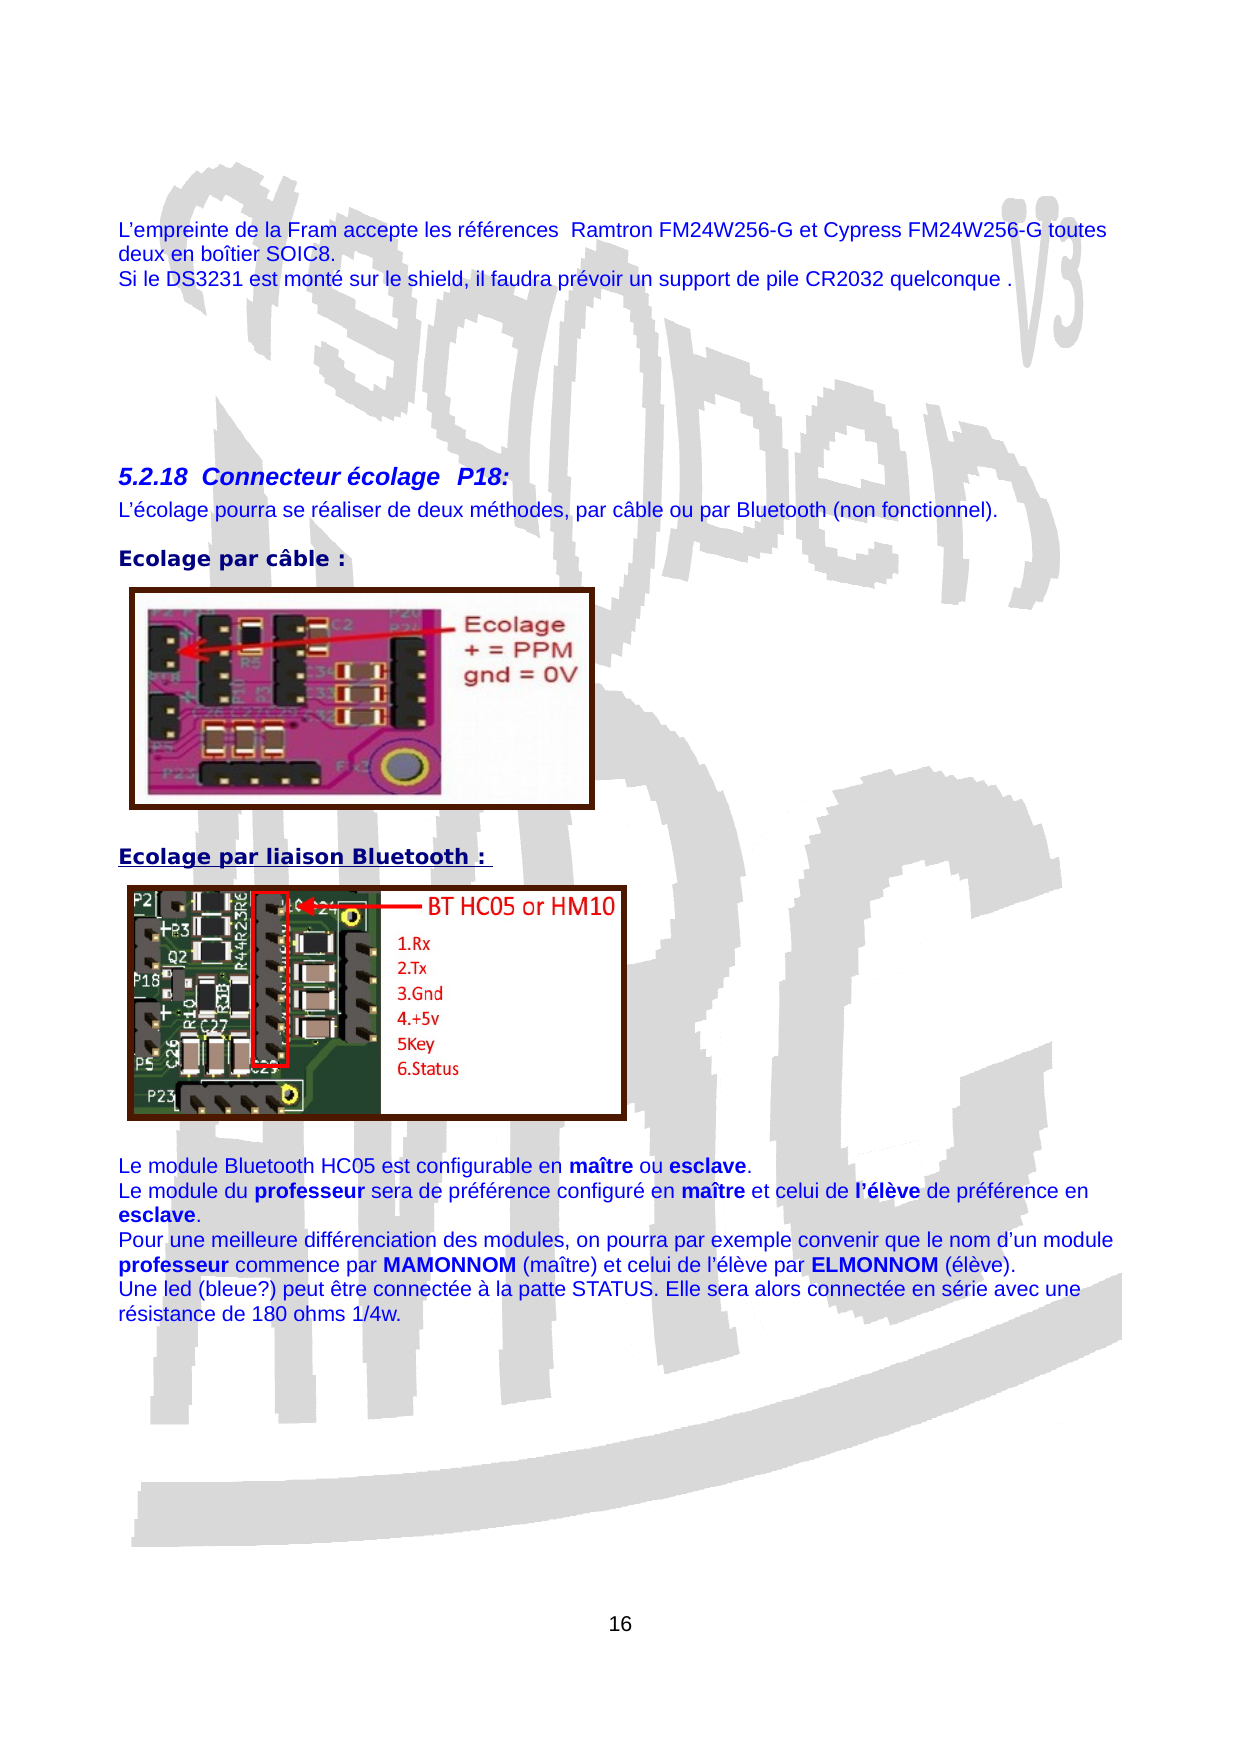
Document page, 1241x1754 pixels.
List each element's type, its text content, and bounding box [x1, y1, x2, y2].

subtitle Ecolage par câble : [118, 547, 1122, 572]
text Le module Bluetooth HC05 est configurable en maître ou esclave. [118, 1153, 1122, 1178]
picture [135, 593, 589, 804]
text Une led (bleue?) peut être connectée à la patte STATUS. Elle sera alors connectée en série avec une résistance de 180 ohms 1/4w. [118, 1277, 1122, 1326]
text Le module du professeur sera de préférence configuré en maître et celui de l’élève de préférence en esclave. [118, 1178, 1122, 1227]
text L’écolage pourra se réaliser de deux méthodes, par câble ou par Bluetooth (non fonctionnel). [118, 497, 1122, 522]
text Si le DS3231 est monté sur le shield, il faudra prévoir un support de pile CR2032 quelconque . [118, 266, 1122, 291]
picture [134, 891, 621, 1114]
subtitle Ecolage par liaison Bluetooth : [118, 844, 1122, 869]
text L’empreinte de la Fram accepte les références Ramtron FM24W256-G et Cypress FM24W256-G toutes deux en boîtier SOIC8. [118, 217, 1122, 266]
subtitle 5.2.18 Connecteur écolage P18: [118, 462, 1122, 491]
text Pour une meilleure différenciation des modules, on pourra par exemple convenir que le nom d’un module professeur commence par MAMONNOM (maître) et celui de l’élève par ELMONNOM (élève). [118, 1227, 1122, 1277]
